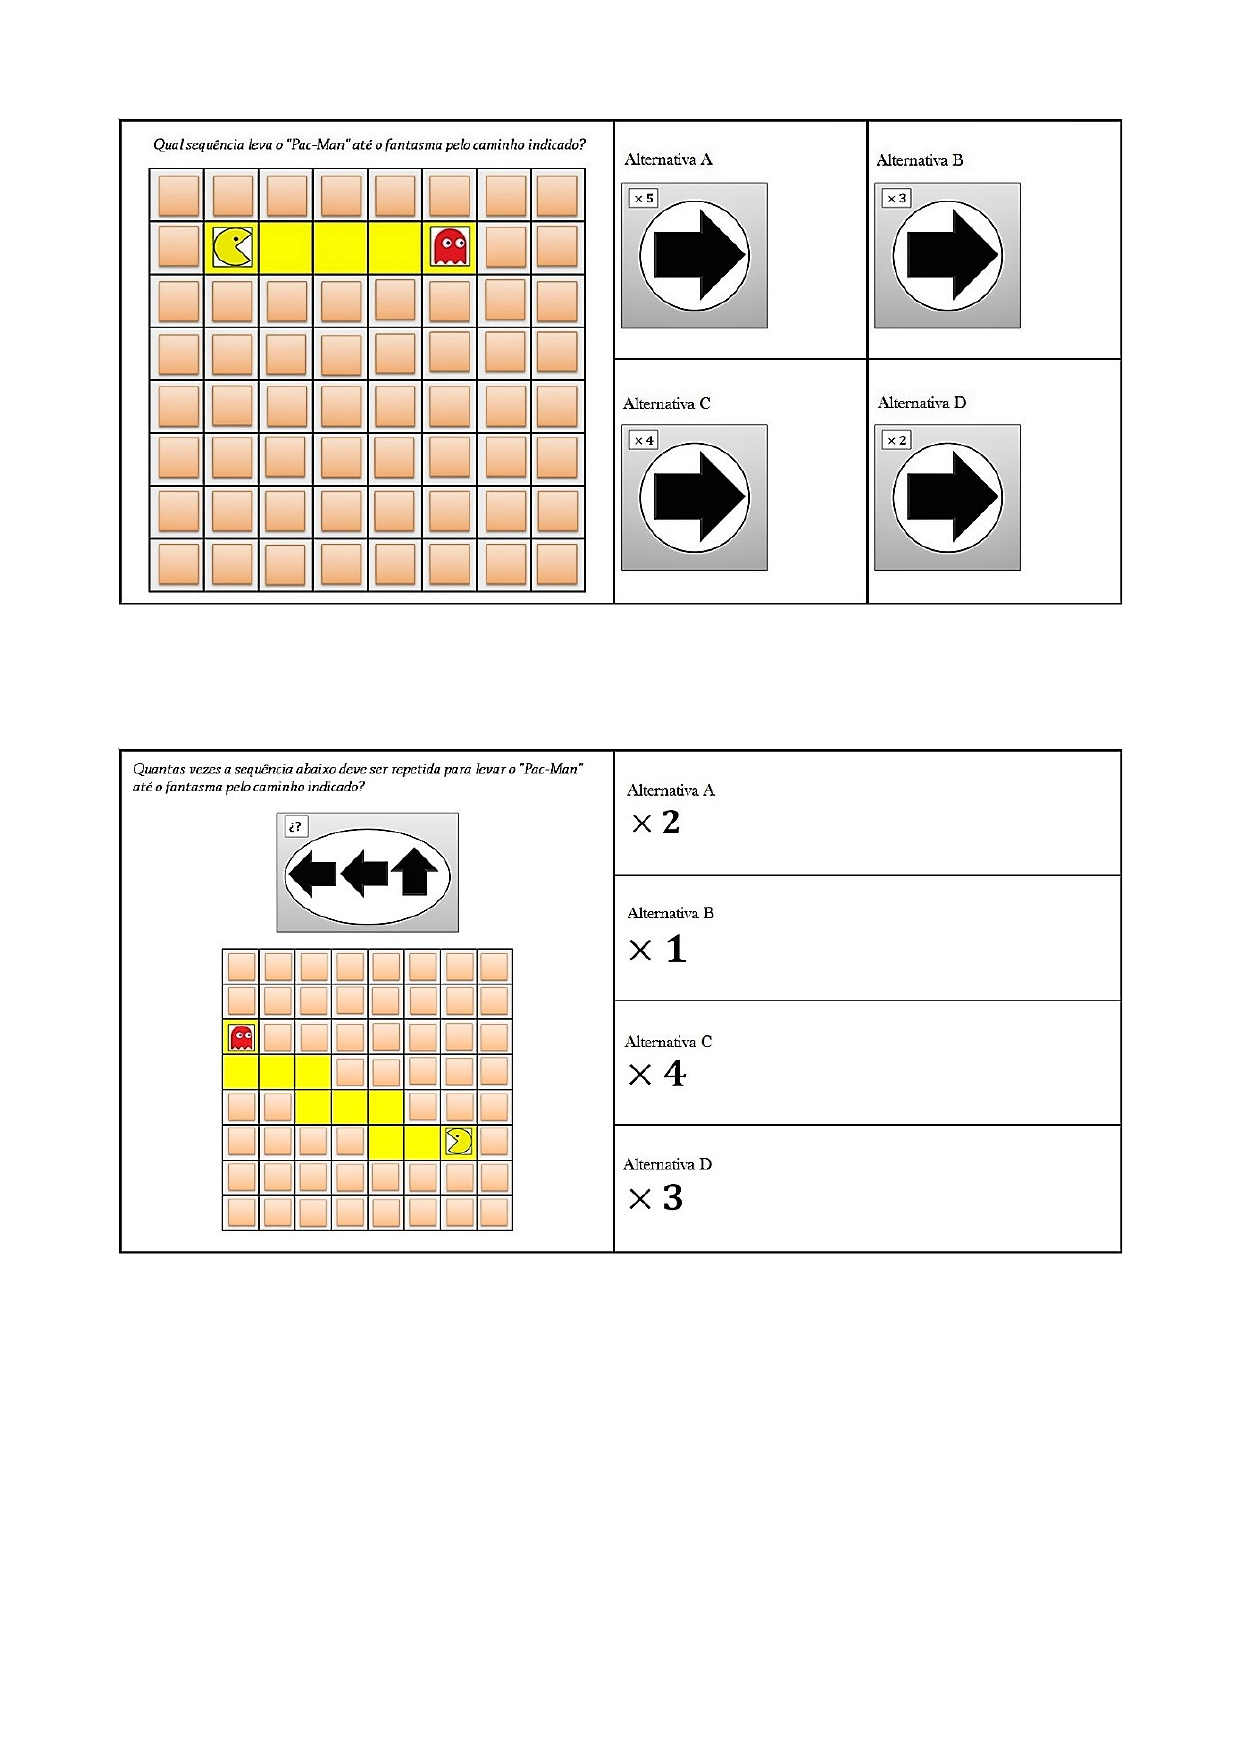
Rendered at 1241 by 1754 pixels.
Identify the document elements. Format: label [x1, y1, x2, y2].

picture [118, 118, 1123, 605]
picture [118, 748, 1123, 1254]
